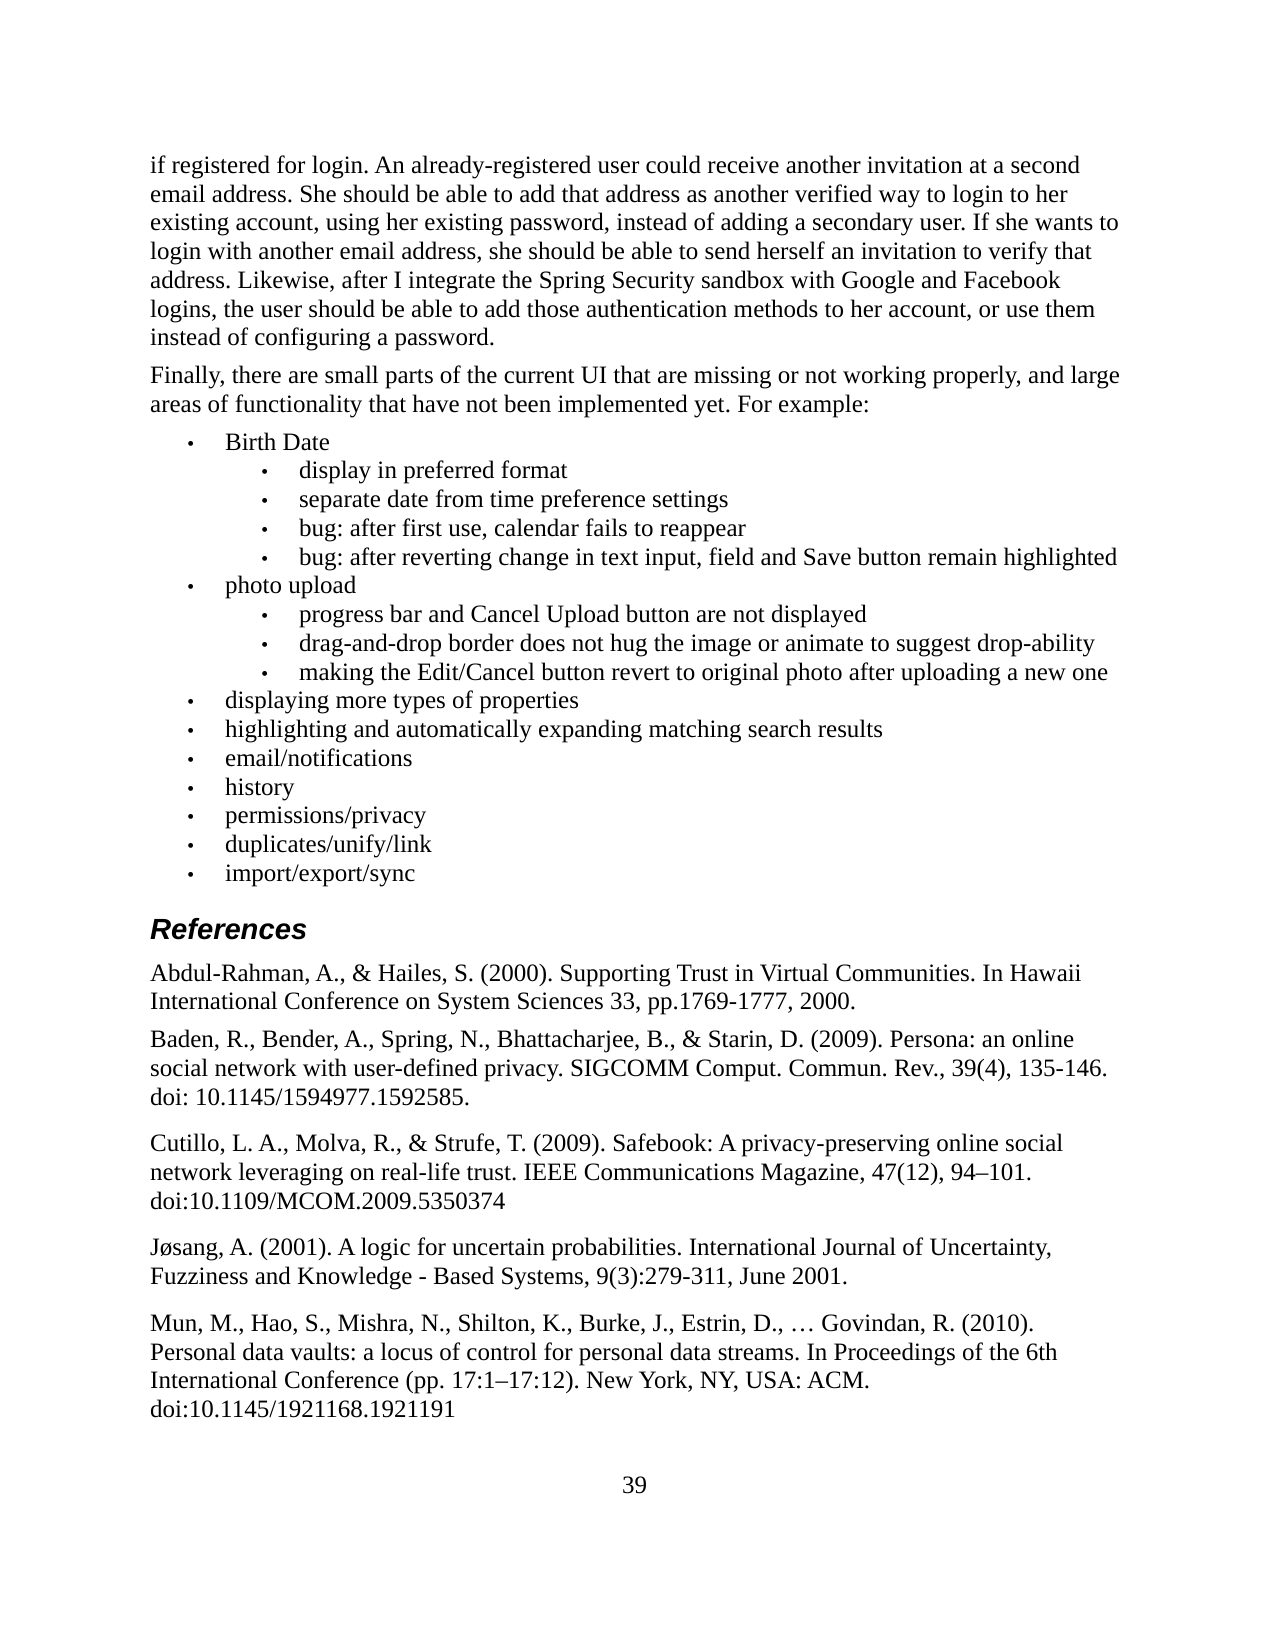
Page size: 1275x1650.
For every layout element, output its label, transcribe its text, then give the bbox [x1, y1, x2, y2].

list displaying more types of properties [187, 685, 1125, 714]
text Abdul-Rahman, A., & Hailes, S. (2000). Supporting Trust in Virtual Communities. In Hawaii International Conference on System Sciences 33, pp.1769-1777, 2000. [150, 958, 1125, 1015]
list making the Edit/Cancel button revert to original photo after uploading a new one [261, 657, 1125, 685]
list bug: after first use, calendar fails to reappear [261, 513, 1125, 542]
text Mun, M., Hao, S., Mishra, N., Shilton, K., Burke, J., Estrin, D., … Govindan, R. (2010). Personal data vaults: a locus of control for personal data streams. In Proceedings of the 6th International Conference (pp. 17:1–17:12). New York, NY, USA: ACM. doi:10.1145/1921168.1921191 [150, 1308, 1125, 1423]
list import/export/sync [187, 858, 1125, 887]
list drag-and-drop border does not hug the image or animate to suggest drop-ability [261, 628, 1125, 657]
text Cutillo, L. A., Molva, R., & Strufe, T. (2009). Safebook: A privacy-preserving online social network leveraging on real-life trust. IEEE Communications Magazine, 47(12), 94–101. doi:10.1109/MCOM.2009.5350374 [150, 1128, 1125, 1214]
subtitle References [150, 912, 1125, 945]
list Birth Date [187, 427, 1125, 455]
list photo upload [187, 570, 1125, 599]
list highlighting and automatically expanding matching search results [187, 714, 1125, 743]
list history [187, 772, 1125, 800]
text if registered for login. An already-registered user could receive another invitation at a second email address. She should be able to add that address as another verified way to login to her existing account, using her existing password, instead of adding a secondary user. If she wants to login with another email address, she should be able to send herself an invitation to verify that address. Likewise, after I integrate the Spring Security sandbox with Google and Facebook logins, the user should be able to add those authentication methods to her account, or use them instead of configuring a password. [150, 150, 1125, 351]
list permissions/privacy [187, 800, 1125, 829]
list separate date from time preference settings [261, 484, 1125, 513]
text Baden, R., Bender, A., Spring, N., Bhattacharjee, B., & Starin, D. (2009). Persona: an online social network with user-defined privacy. SIGCOMM Comput. Commun. Rev., 39(4), 135-146. doi: 10.1145/1594977.1592585. [150, 1024, 1125, 1110]
list bug: after reverting change in text input, field and Save button remain highlighted [261, 542, 1125, 570]
list email/notifications [187, 743, 1125, 772]
list duplicates/unify/link [187, 829, 1125, 858]
list display in preferred format [261, 455, 1125, 484]
text Jøsang, A. (2001). A logic for uncertain probabilities. International Journal of Uncertainty, Fuzziness and Knowledge - Based Systems, 9(3):279-311, June 2001. [150, 1232, 1125, 1290]
text Finally, there are small parts of the current UI that are missing or not working properly, and large areas of functionality that have not been implemented yet. For example: [150, 360, 1125, 418]
list progress bar and Cancel Upload button are not displayed [261, 599, 1125, 628]
